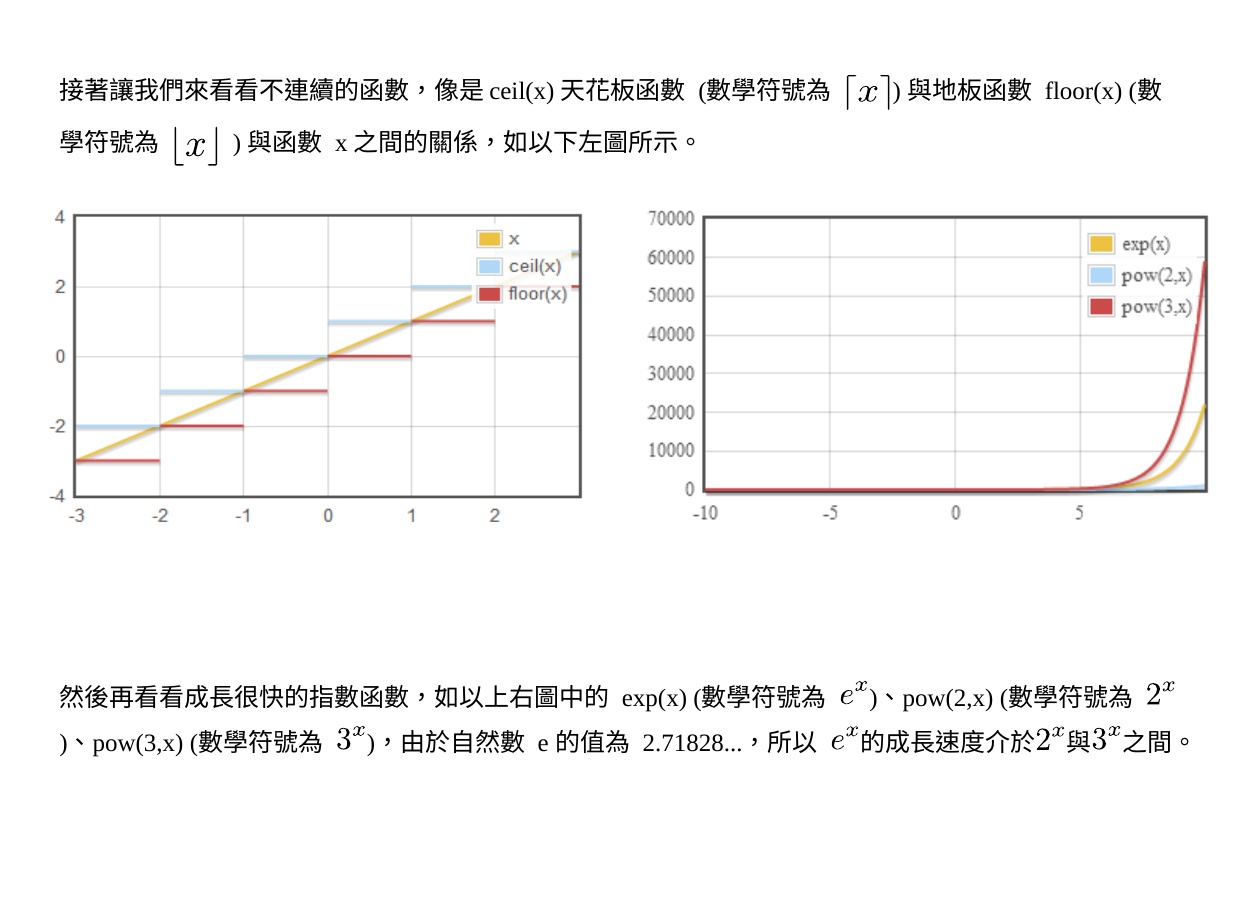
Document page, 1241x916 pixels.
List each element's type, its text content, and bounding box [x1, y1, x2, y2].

picture [640, 205, 1216, 526]
text 然後再看看成長很快的指數函數，如以上右圖中的 exp(x) (數學符號為 )、pow(2,x) (數學符號為 )、pow(3,x) (數學符號為 )，由於自然數 e 的值為 2.71828...，所以 的成長速度介於與之間。 [59, 677, 1181, 759]
text 接著讓我們來看看不連續的函數，像是ceil(x) 天花板函數 (數學符號為 ) 與地板函數 floor(x) (數學符號為 ) 與函數 x 之間的關係，如以下左圖所示。 [59, 71, 1181, 169]
picture [46, 205, 597, 526]
